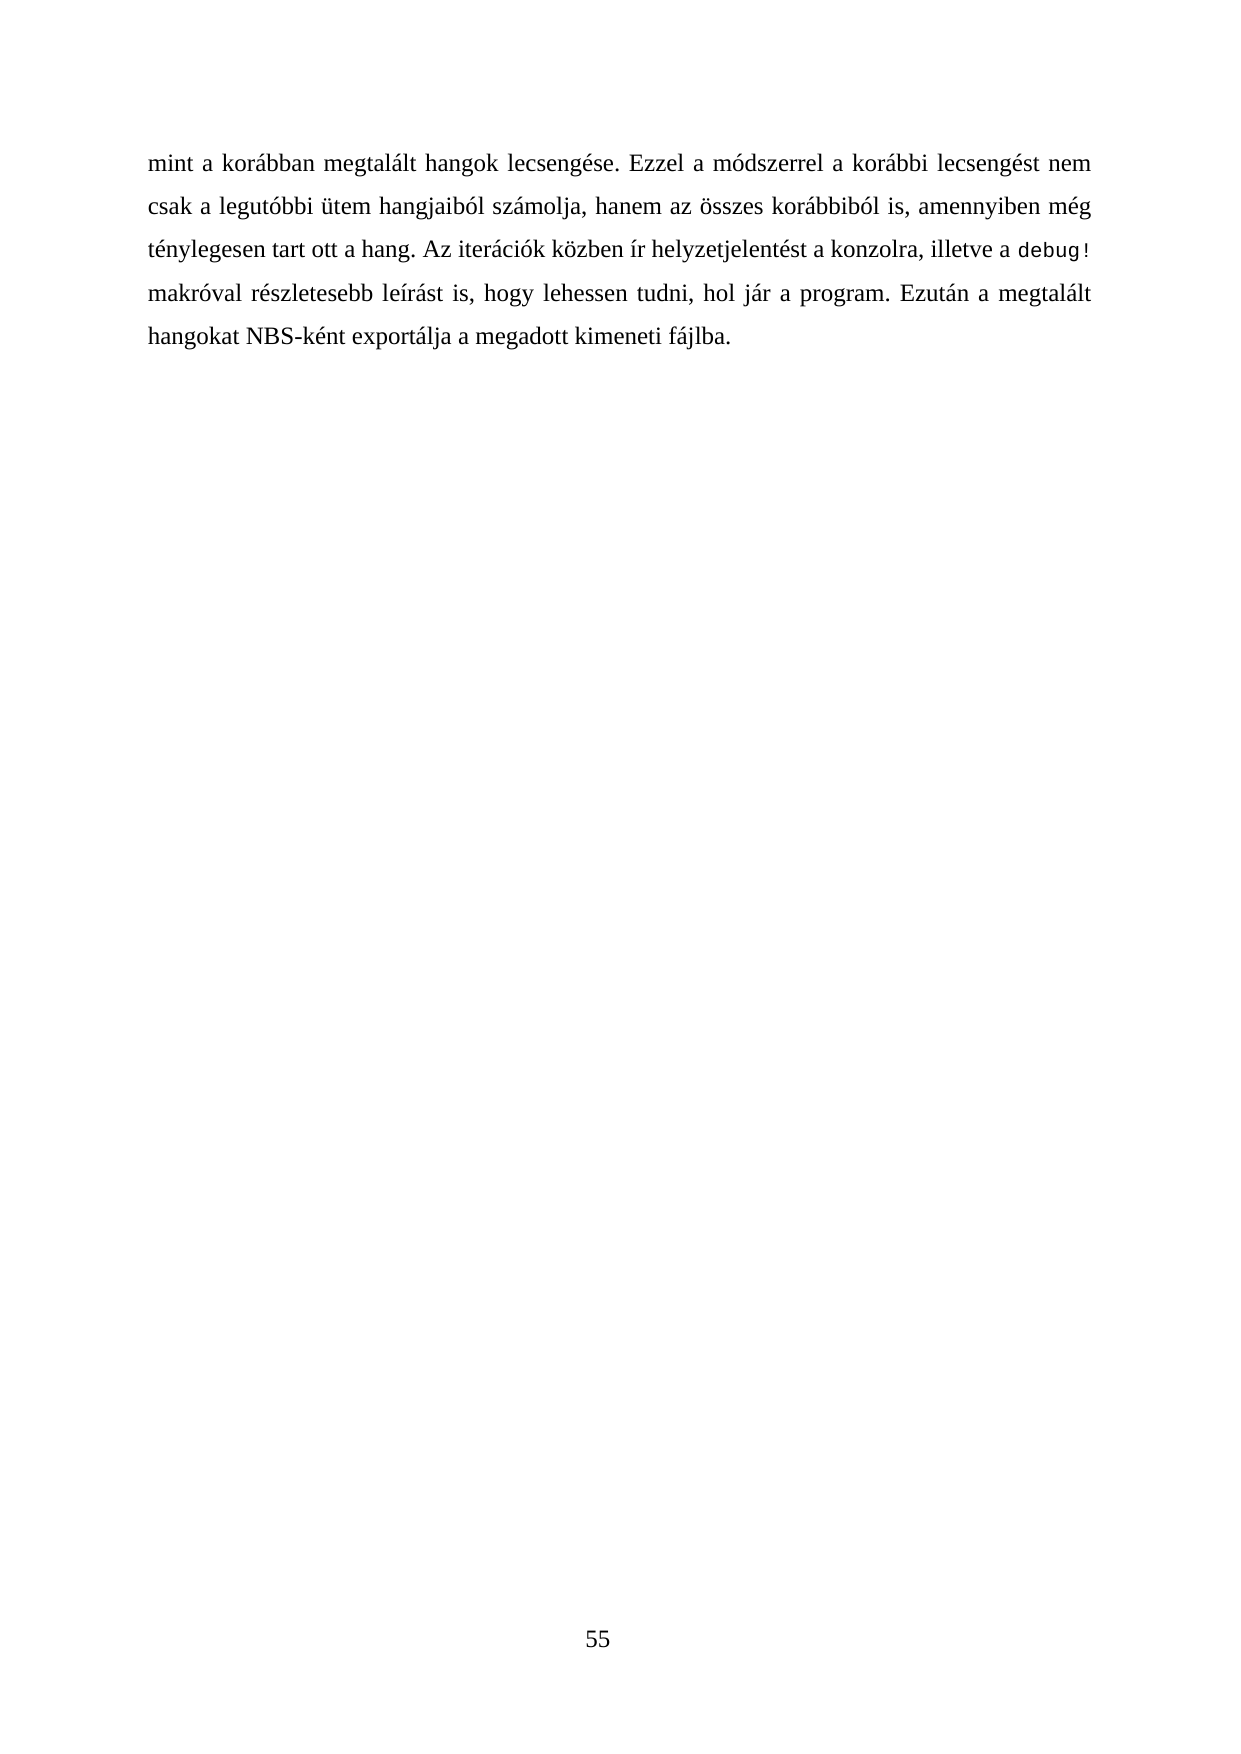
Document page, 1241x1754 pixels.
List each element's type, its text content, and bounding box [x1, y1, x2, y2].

text mint a korábban megtalált hangok lecsengése. Ezzel a módszerrel a korábbi lecsengést nem csak a legutóbbi ütem hangjaiból számolja, hanem az összes korábbiból is, amennyiben még ténylegesen tart ott a hang. Az iterációk közben ír helyzetjelentést a konzolra, illetve a debug! makróval részletesebb leírást is, hogy lehessen tudni, hol jár a program. Ezután a megtalált hangokat NBS-ként exportálja a megadott kimeneti fájlba. [148, 148, 1092, 350]
